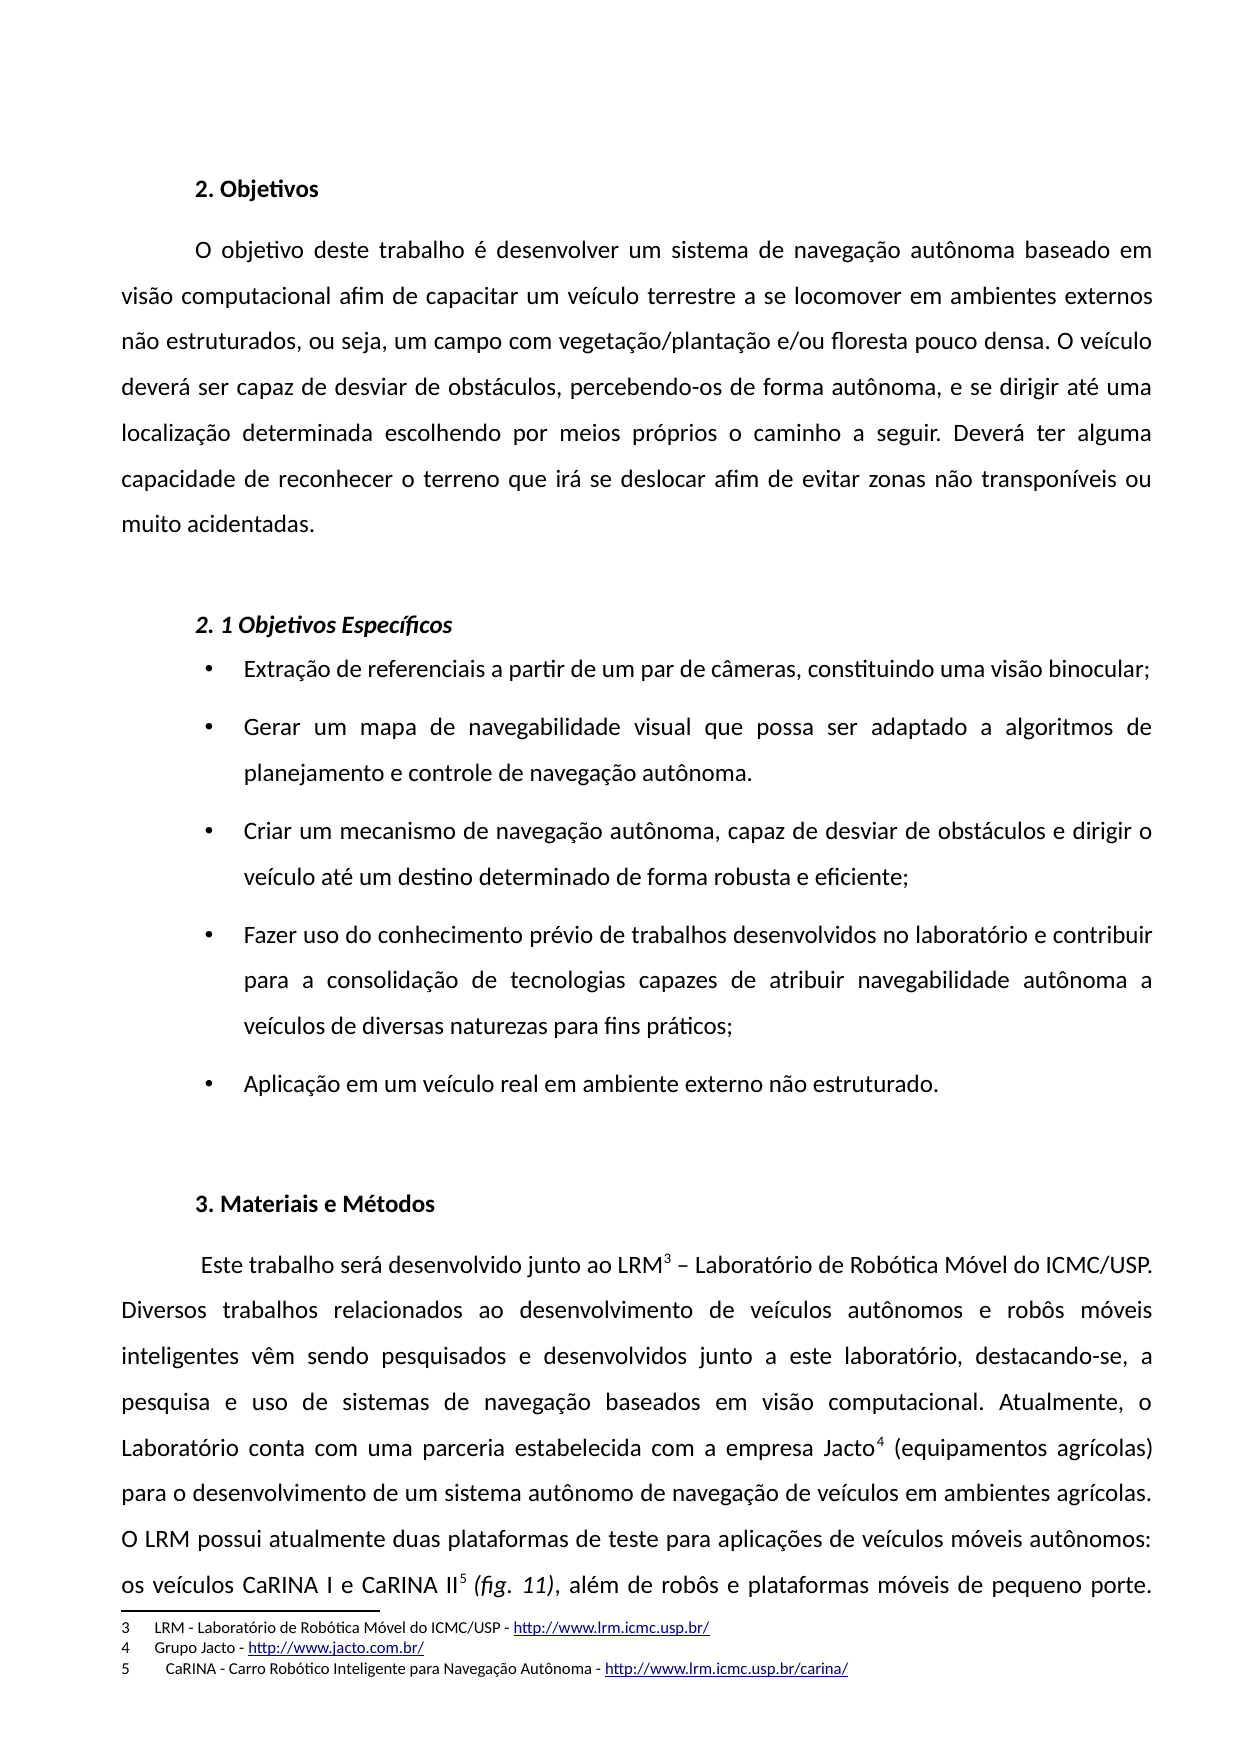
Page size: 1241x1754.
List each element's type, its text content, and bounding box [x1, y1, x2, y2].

text O objetivo deste trabalho é desenvolver um sistema de navegação autônoma baseado em visão computacional afim de capacitar um veículo terrestre a se locomover em ambientes externos não estruturados, ou seja, um campo com vegetação/plantação e/ou floresta pouco densa. O veículo deverá ser capaz de desviar de obstáculos, percebendo-os de forma autônoma, e se dirigir até uma localização determinada escolhendo por meios próprios o caminho a seguir. Deverá ter alguma capacidade de reconhecer o terreno que irá se deslocar afim de evitar zonas não transponíveis ou muito acidentadas. [121, 234, 1154, 539]
text 3. Materiais e Métodos [121, 1188, 1154, 1218]
text CaRINA - Carro Robótico Inteligente para Navegação Autônoma - http://www.lrm.icmc.usp.br/carina/ [121, 1658, 1154, 1678]
text Este trabalho será desenvolvido junto ao LRM – Laboratório de Robótica Móvel do ICMC/USP. Diversos trabalhos relacionados ao desenvolvimento de veículos autônomos e robôs móveis inteligentes vêm sendo pesquisados e desenvolvidos junto a este laboratório, destacando-se, a pesquisa e uso de sistemas de navegação baseados em visão computacional. Atualmente, o Laboratório conta com uma parceria estabelecida com a empresa Jacto (equipamentos agrícolas) para o desenvolvimento de um sistema autônomo de navegação de veículos em ambientes agrícolas. O LRM possui atualmente duas plataformas de teste para aplicações de veículos móveis autônomos: os veículos CaRINA I e CaRINA II (fig. 11), além de robôs e plataformas móveis de pequeno porte. [121, 1249, 1154, 1599]
list Extração de referenciais a partir de um par de câmeras, constituindo uma visão binocular; [204, 653, 1154, 683]
text 2. 1 Objetivos Específicos [121, 610, 1154, 640]
list Aplicação em um veículo real em ambiente externo não estruturado. [204, 1068, 1154, 1099]
text 2. Objetivos [121, 173, 1154, 203]
text Grupo Jacto - http://www.jacto.com.br/ [121, 1638, 1154, 1658]
list Fazer uso do conhecimento prévio de trabalhos desenvolvidos no laboratório e contribuir para a consolidação de tecnologias capazes de atribuir navegabilidade autônoma a veículos de diversas naturezas para fins práticos; [204, 919, 1154, 1041]
text LRM - Laboratório de Robótica Móvel do ICMC/USP - http://www.lrm.icmc.usp.br/ [121, 1617, 1154, 1638]
list Criar um mecanismo de navegação autônoma, capaz de desviar de obstáculos e dirigir o veículo até um destino determinado de forma robusta e eficiente; [204, 815, 1154, 891]
list Gerar um mapa de navegabilidade visual que possa ser adaptado a algoritmos de planejamento e controle de navegação autônoma. [204, 711, 1154, 787]
